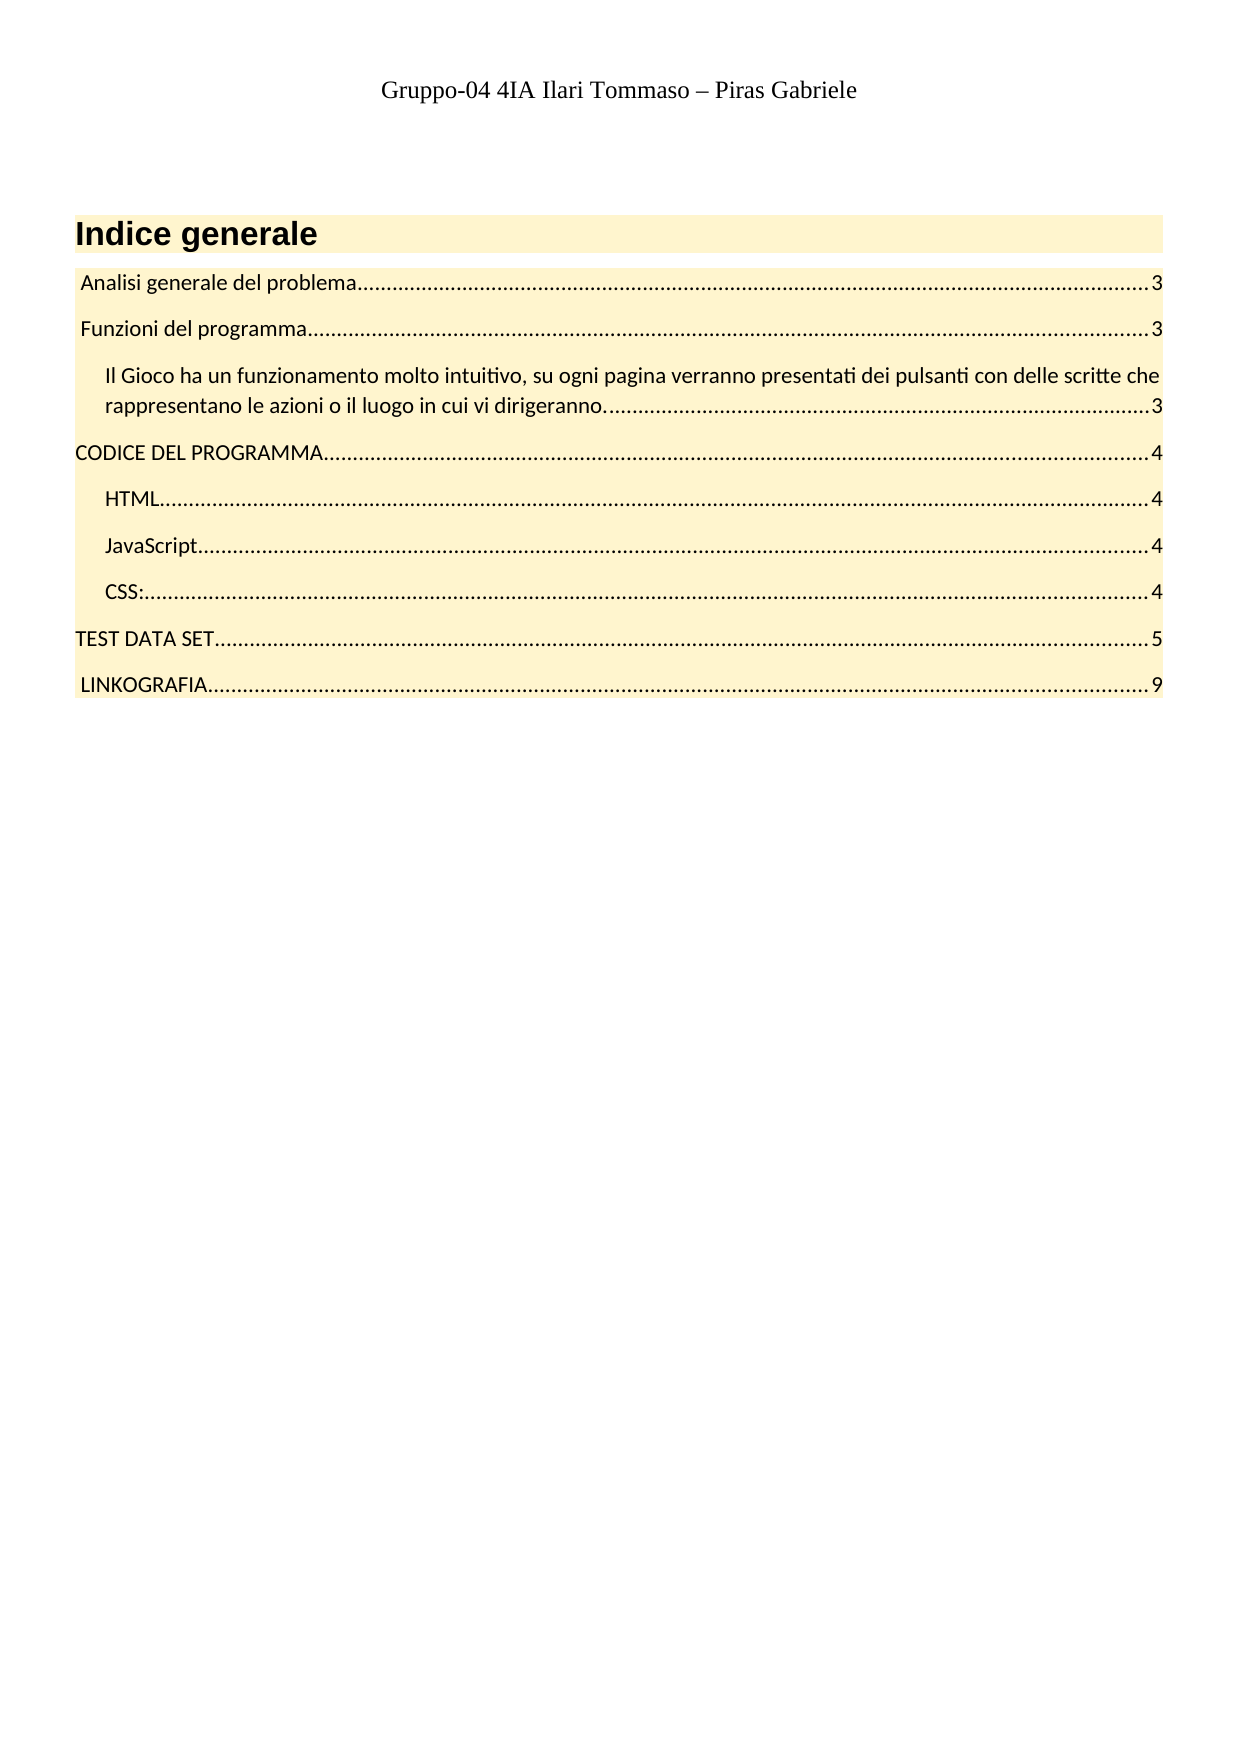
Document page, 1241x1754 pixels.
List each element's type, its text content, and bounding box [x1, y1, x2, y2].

text Il Gioco ha un funzionamento molto intuitivo, su ogni pagina verranno presentati dei pulsanti con delle scritte che rappresentano le azioni o il luogo in cui vi dirigeranno. 3 [105, 361, 1163, 419]
text LINKOGRAFIA 9 [75, 670, 1163, 698]
text Analisi generale del problema 3 [75, 268, 1163, 296]
text CSS: 4 [105, 577, 1163, 605]
text CODICE DEL PROGRAMMA 4 [75, 438, 1163, 466]
text Funzioni del programma 3 [75, 314, 1163, 343]
text JavaScript 4 [105, 531, 1163, 559]
text HTML 4 [105, 484, 1163, 512]
subtitle Indice generale [75, 214, 1163, 253]
text TEST DATA SET 5 [75, 624, 1163, 652]
